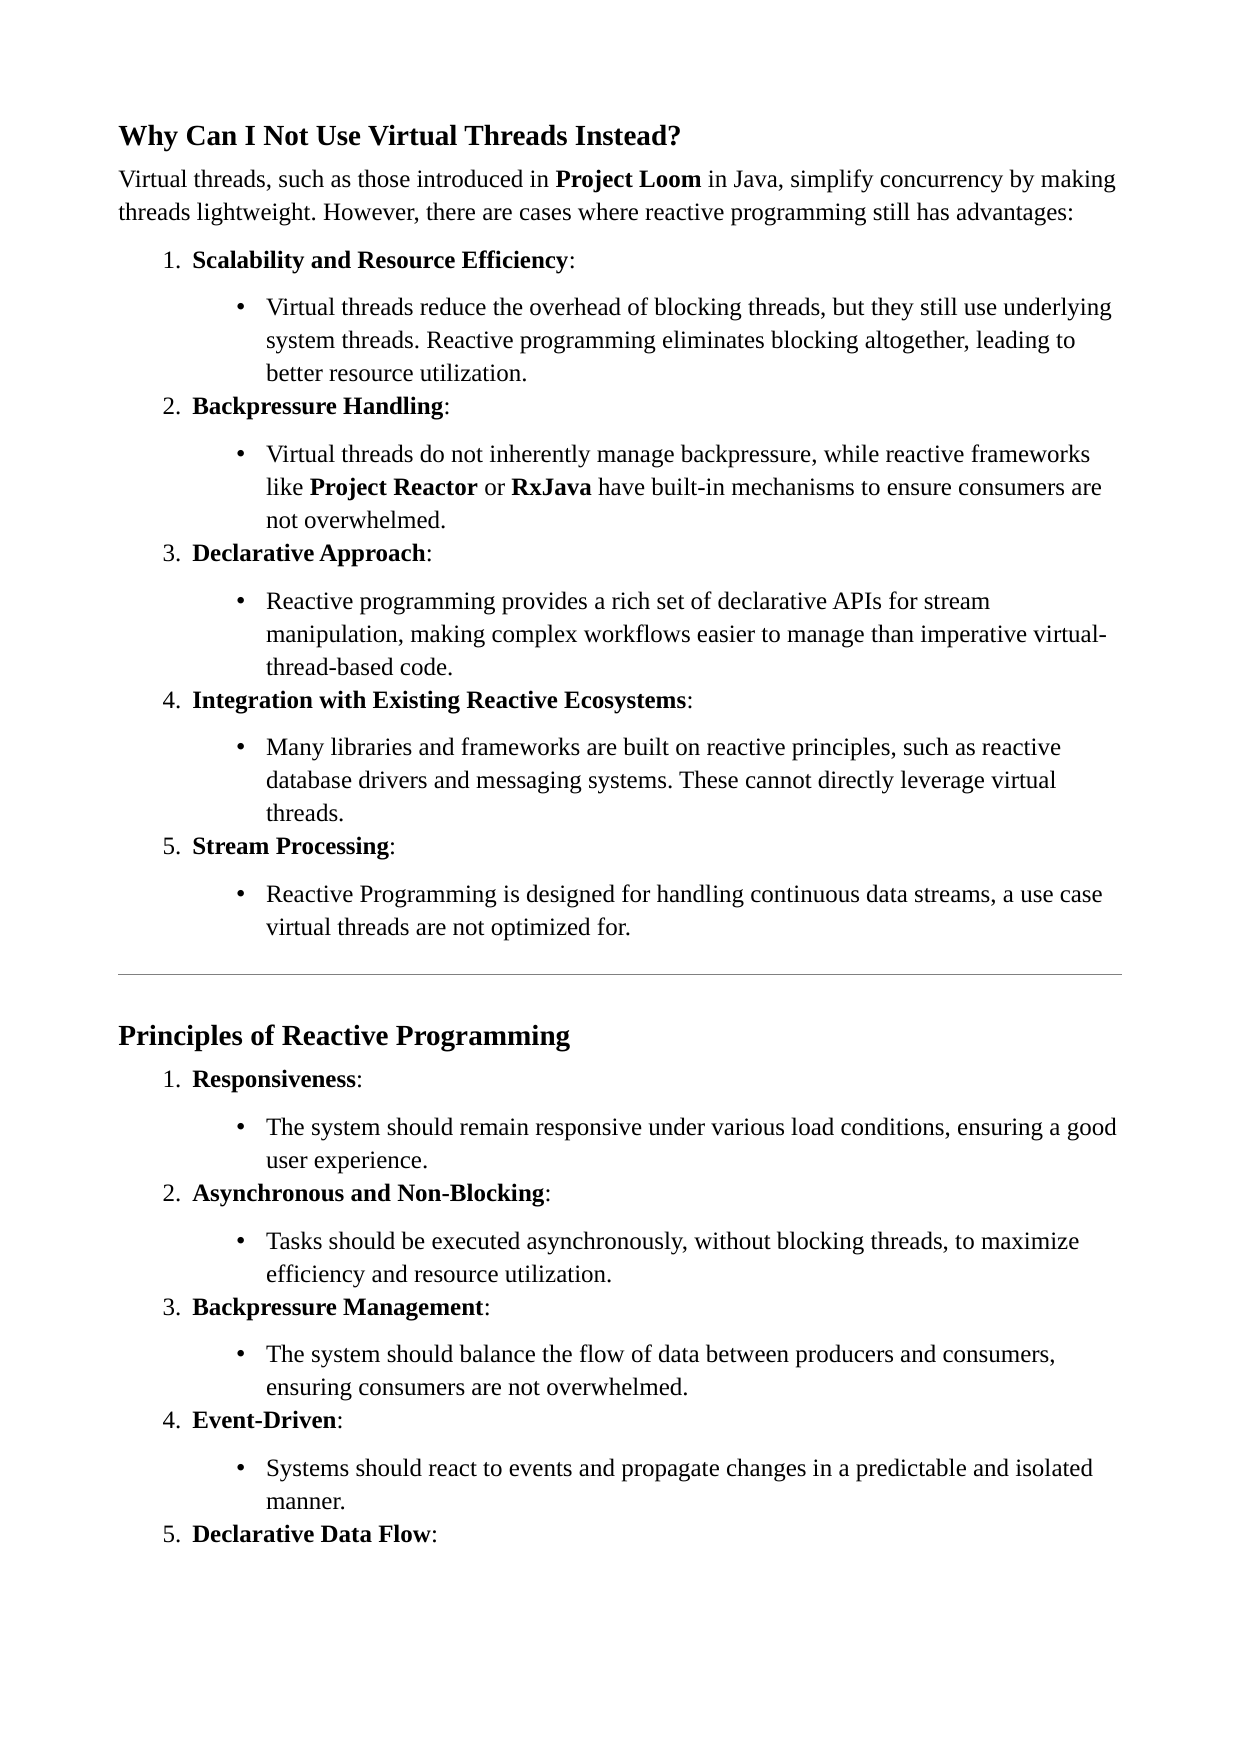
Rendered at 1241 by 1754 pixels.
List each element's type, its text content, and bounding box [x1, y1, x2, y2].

text Virtual threads, such as those introduced in Project Loom in Java, simplify concurrency by making threads lightweight. However, there are cases where reactive programming still has advantages: [118, 164, 1122, 226]
list Stream Processing: [162, 831, 1122, 860]
list Declarative Approach: [162, 538, 1122, 567]
list Asynchronous and Non-Blocking: [162, 1178, 1122, 1207]
list Virtual threads do not inherently manage backpressure, while reactive frameworks like Project Reactor or RxJava have built-in mechanisms to ensure consumers are not overwhelmed. [236, 439, 1122, 534]
list Backpressure Handling: [162, 391, 1122, 420]
list Reactive programming provides a rich set of declarative APIs for stream manipulation, making complex workflows easier to manage than imperative virtual-thread-based code. [236, 586, 1122, 681]
list Integration with Existing Reactive Ecosystems: [162, 685, 1122, 713]
list Responsiveness: [162, 1064, 1122, 1093]
list Many libraries and frameworks are built on reactive principles, such as reactive database drivers and messaging systems. These cannot directly leverage virtual threads. [236, 732, 1122, 827]
list Backpressure Management: [162, 1292, 1122, 1321]
list Scalability and Resource Efficiency: [162, 245, 1122, 273]
list Tasks should be executed asynchronously, without blocking threads, to maximize efficiency and resource utilization. [236, 1226, 1122, 1288]
list The system should remain responsive under various load conditions, ensuring a good user experience. [236, 1112, 1122, 1174]
list Reactive Programming is designed for handling continuous data streams, a use case virtual threads are not optimized for. [236, 879, 1122, 941]
subtitle Why Can I Not Use Virtual Threads Instead? [118, 118, 1122, 152]
list Event-Driven: [162, 1406, 1122, 1434]
list Declarative Data Flow: [162, 1519, 1122, 1548]
list The system should balance the flow of data between producers and consumers, ensuring consumers are not overwhelmed. [236, 1339, 1122, 1401]
list Virtual threads reduce the overhead of blocking threads, but they still use underlying system threads. Reactive programming eliminates blocking altogether, leading to better resource utilization. [236, 292, 1122, 387]
list Systems should react to events and propagate changes in a predictable and isolated manner. [236, 1453, 1122, 1515]
subtitle Principles of Reactive Programming [118, 1018, 1122, 1052]
